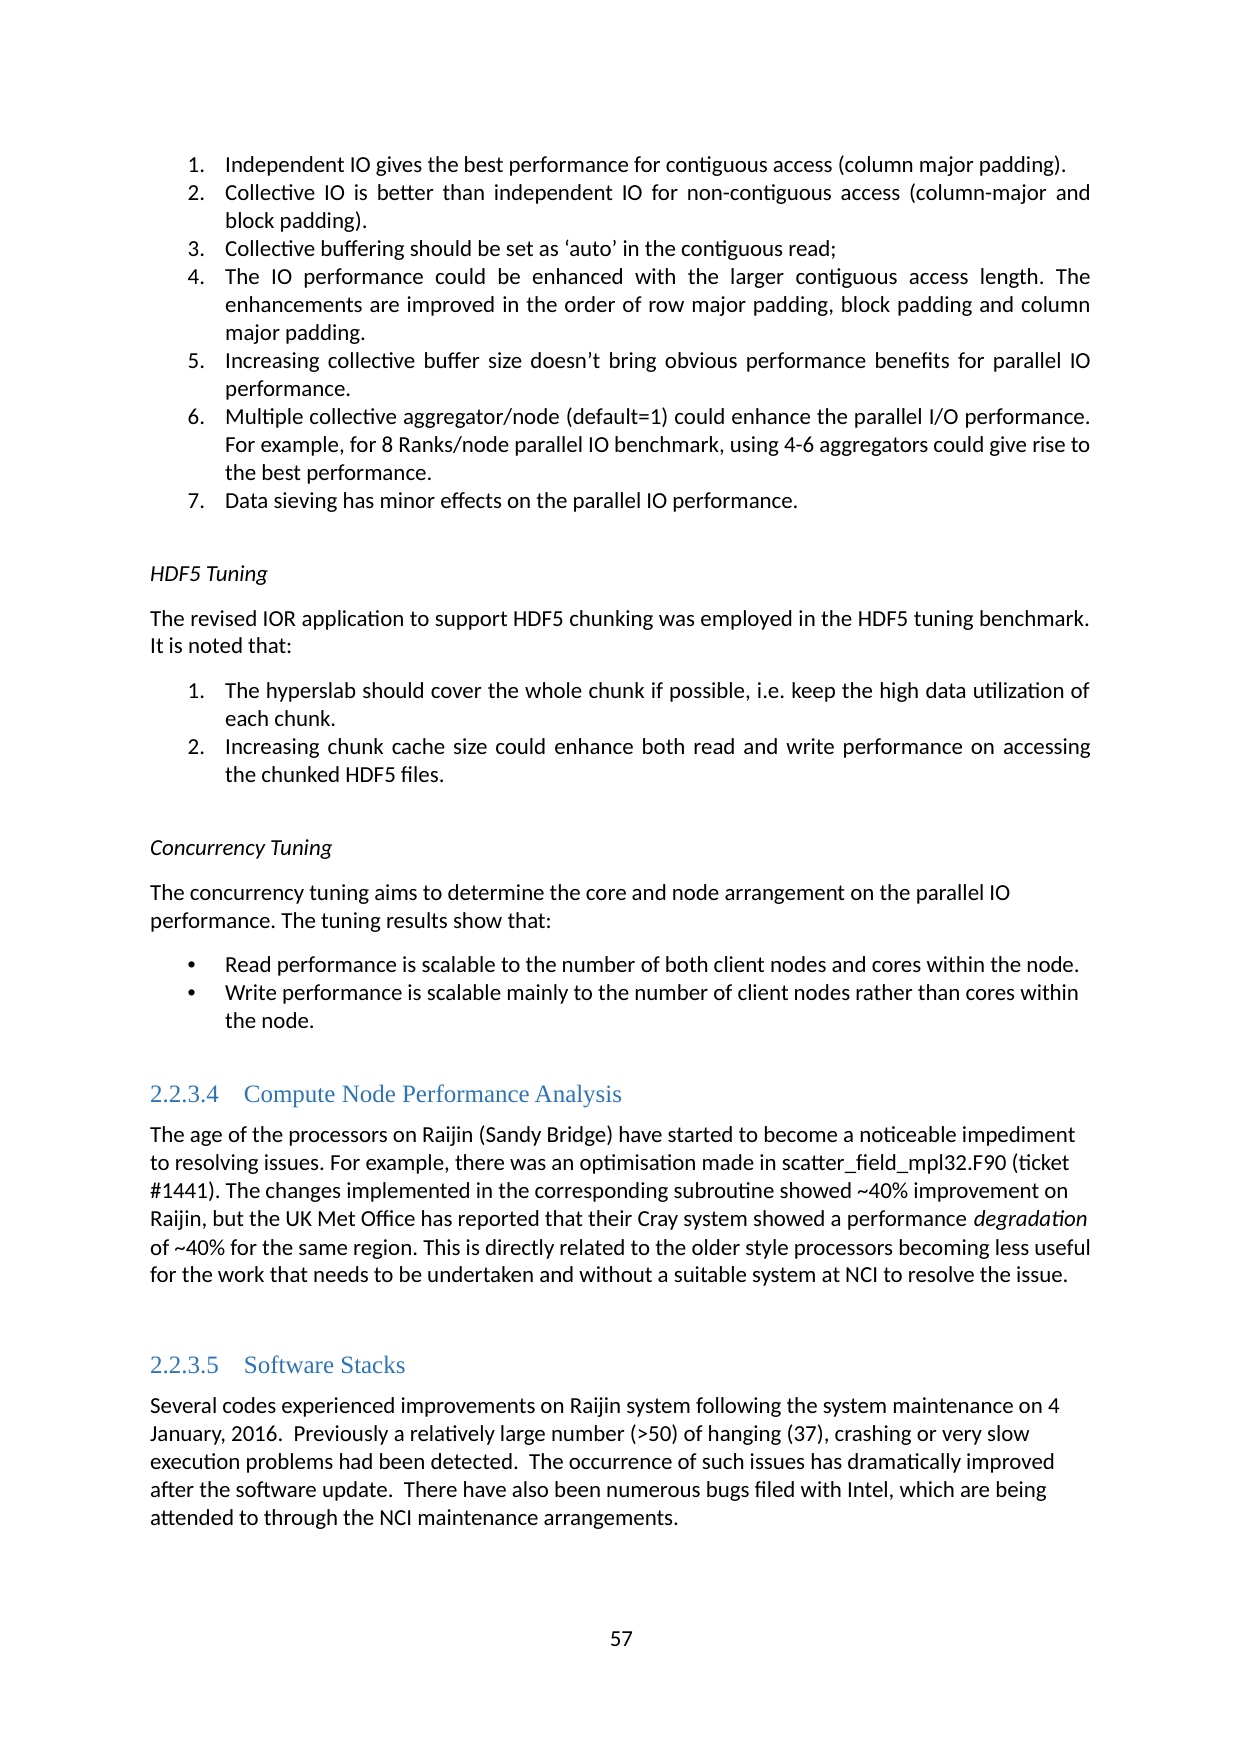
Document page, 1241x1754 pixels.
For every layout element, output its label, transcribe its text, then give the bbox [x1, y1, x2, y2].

list The IO performance could be enhanced with the larger contiguous access length. The enhancements are improved in the order of row major padding, block padding and column major padding. [187, 262, 1092, 346]
list Collective IO is better than independent IO for non-contiguous access (column-major and block padding). [187, 178, 1092, 234]
text Concurrency Tuning [150, 833, 1092, 861]
text The age of the processors on Raijin (Sandy Bridge) have started to become a noticeable impediment to resolving issues. For example, there was an optimisation made in scatter_field_mpl32.F90 (ticket #1441). The changes implemented in the corresponding subroutine showed ~40% improvement on Raijin, but the UK Met Office has reported that their Cray system showed a performance degradation of ~40% for the same region. This is directly related to the older style processors becoming less useful for the work that needs to be undertaken and without a suitable system at NCI to resolve the issue. [150, 1121, 1092, 1289]
text The revised IOR application to support HDF5 chunking was employed in the HDF5 tuning benchmark. It is noted that: [150, 604, 1092, 660]
list Increasing chunk cache size could enhance both read and write performance on accessing the chunked HDF5 files. [187, 732, 1092, 788]
list Multiple collective aggregator/node (default=1) could enhance the parallel I/O performance. For example, for 8 Ranks/node parallel IO benchmark, using 4-6 aggregators could give rise to the best performance. [187, 402, 1092, 486]
list Collective buffering should be set as ‘auto’ in the contiguous read; [187, 234, 1092, 262]
text The concurrency tuning aims to determine the core and node arrangement on the parallel IO performance. The tuning results show that: [150, 878, 1092, 934]
list Read performance is scalable to the number of both client nodes and cores within the node. [187, 951, 1092, 978]
list Independent IO gives the best performance for contiguous access (column major padding). [187, 150, 1092, 178]
text HDF5 Tuning [150, 559, 1092, 587]
list Increasing collective buffer size doesn’t bring obvious performance benefits for parallel IO performance. [187, 346, 1092, 402]
list The hyperslab should cover the whole chunk if possible, i.e. keep the high data utilization of each chunk. [187, 676, 1092, 732]
subtitle Software Stacks [150, 1350, 1092, 1379]
subtitle Compute Node Performance Analysis [150, 1079, 1092, 1108]
list Write performance is scalable mainly to the number of client nodes rather than cores within the node. [187, 978, 1092, 1034]
text Several codes experienced improvements on Raijin system following the system maintenance on 4 January, 2016. Previously a relatively large number (>50) of hanging (37), crashing or very slow execution problems had been detected. The occurrence of such issues has dramatically improved after the software update. There have also been numerous bugs filed with Intel, which are being attended to through the NCI maintenance arrangements. [150, 1391, 1092, 1531]
list Data sieving has minor effects on the parallel IO performance. [187, 486, 1092, 514]
